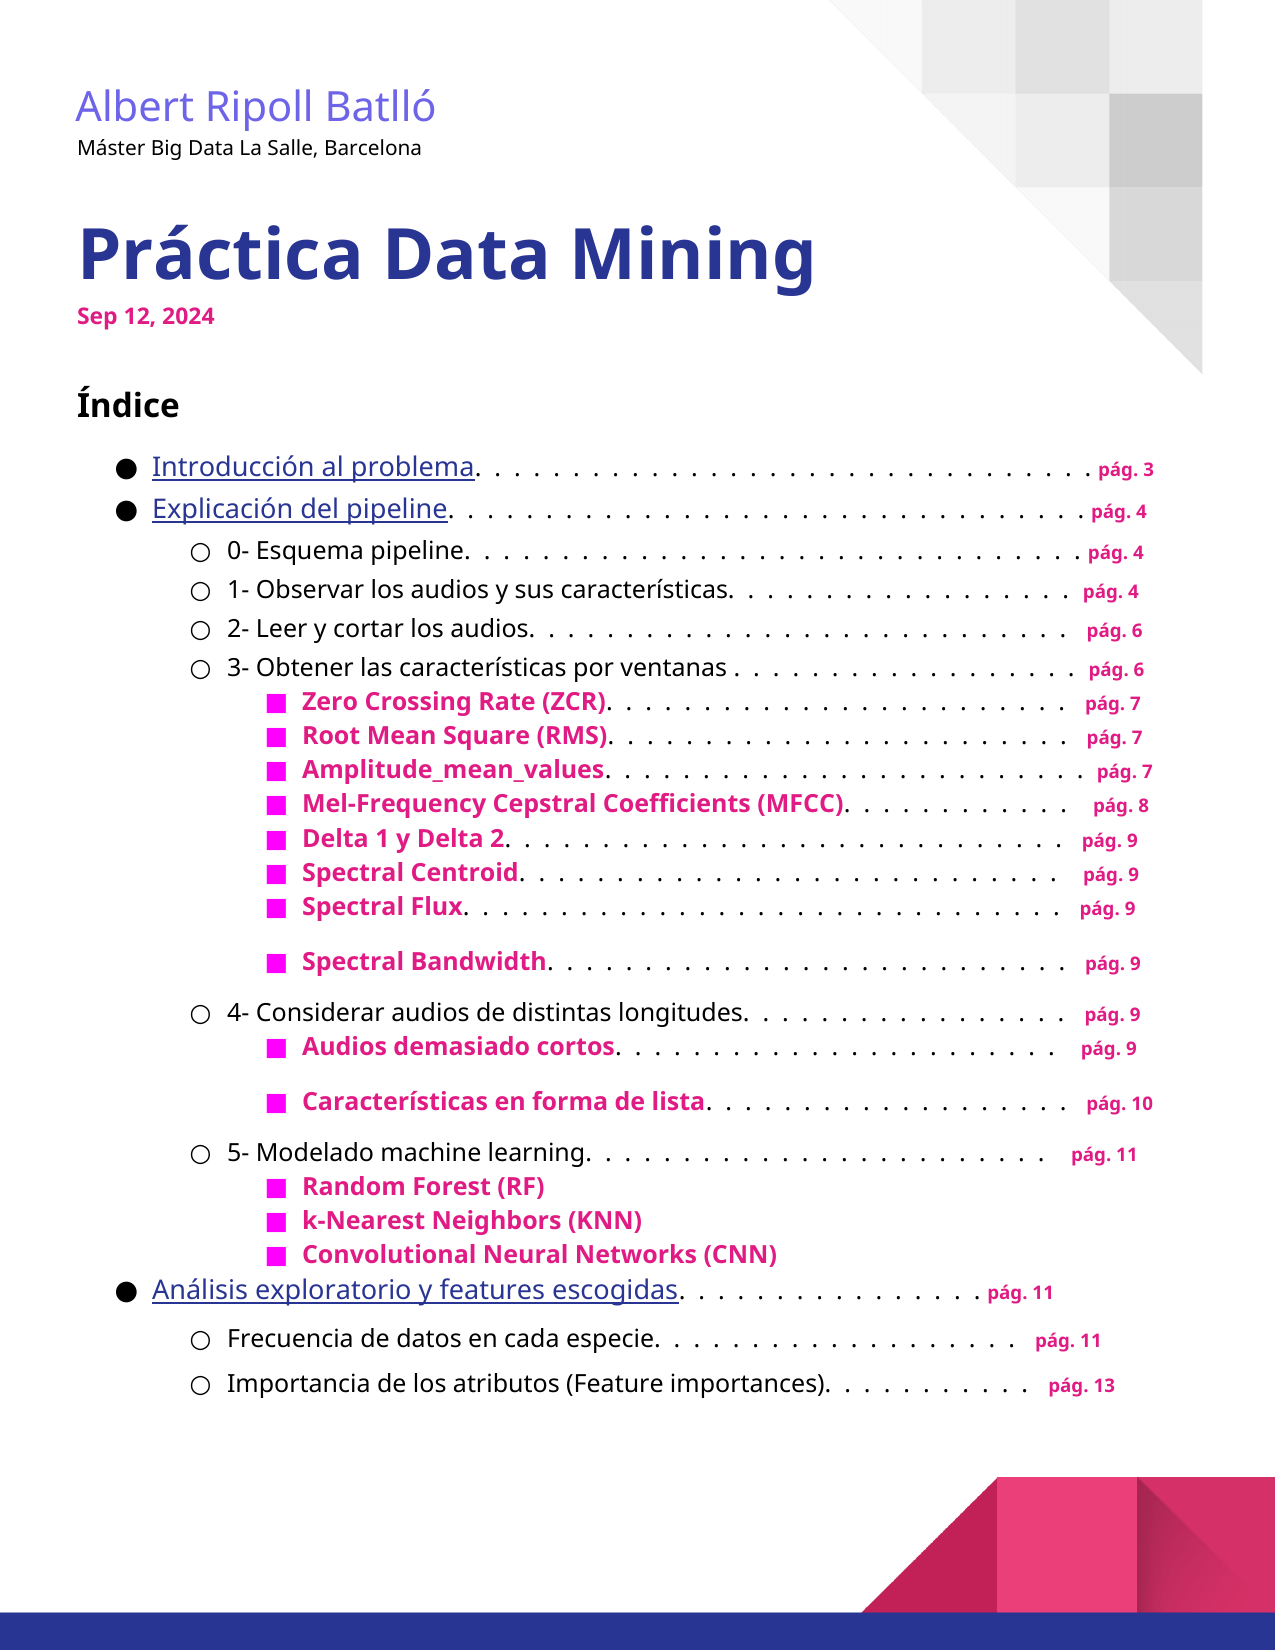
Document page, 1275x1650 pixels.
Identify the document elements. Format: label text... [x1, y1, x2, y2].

list k-Nearest Neighbors (KNN) [264, 1202, 1198, 1236]
subtitle Mel-Frequency Cepstral Coefficients (MFCC). . . . . . . . . . . . pág. 8 [264, 786, 1198, 820]
subtitle Amplitude_mean_values. . . . . . . . . . . . . . . . . . . . . . . . . pág. 7 [264, 752, 1198, 786]
subtitle Root Mean Square (RMS). . . . . . . . . . . . . . . . . . . . . . . . pág. 7 [264, 718, 1198, 752]
subtitle Spectral Centroid. . . . . . . . . . . . . . . . . . . . . . . . . . . . pág. 9 [264, 854, 1198, 888]
list Importancia de los atributos (Feature importances). . . . . . . . . . . pág. 13 [189, 1366, 1198, 1400]
picture [828, 0, 1203, 375]
subtitle Audios demasiado cortos. . . . . . . . . . . . . . . . . . . . . . . pág. 9 [264, 1028, 1198, 1062]
list 2- Leer y cortar los audios. . . . . . . . . . . . . . . . . . . . . . . . . . . . pág. 6 [189, 611, 1198, 645]
title Práctica Data Mining [77, 204, 1198, 300]
list Explicación del pipeline. . . . . . . . . . . . . . . . . . . . . . . . . . . . . . . . . pág. 4 [114, 490, 1198, 527]
list 1- Observar los audios y sus características. . . . . . . . . . . . . . . . . . pág. 4 [189, 572, 1198, 606]
subtitle Índice [77, 381, 1198, 427]
list 5- Modelado machine learning. . . . . . . . . . . . . . . . . . . . . . . . pág. 11 [189, 1134, 1198, 1168]
subtitle Spectral Bandwidth. . . . . . . . . . . . . . . . . . . . . . . . . . . pág. 9 [264, 943, 1198, 977]
subtitle Spectral Flux. . . . . . . . . . . . . . . . . . . . . . . . . . . . . . . pág. 9 [264, 888, 1198, 922]
list Random Forest (RF) [264, 1168, 1198, 1202]
subtitle Zero Crossing Rate (ZCR). . . . . . . . . . . . . . . . . . . . . . . . pág. 7 [264, 684, 1198, 718]
subtitle Sep 12, 2024 [77, 300, 1198, 331]
list Convolutional Neural Networks (CNN) [264, 1236, 1198, 1271]
text Máster Big Data La Salle, Barcelona [77, 133, 1198, 162]
list Frecuencia de datos en cada especie. . . . . . . . . . . . . . . . . . . pág. 11 [189, 1320, 1198, 1354]
list 4- Considerar audios de distintas longitudes. . . . . . . . . . . . . . . . . pág. 9 [189, 994, 1198, 1028]
subtitle Características en forma de lista. . . . . . . . . . . . . . . . . . . pág. 10 [264, 1083, 1198, 1117]
list Introducción al problema. . . . . . . . . . . . . . . . . . . . . . . . . . . . . . . . pág. 3 [114, 448, 1198, 484]
list 0- Esquema pipeline. . . . . . . . . . . . . . . . . . . . . . . . . . . . . . . . pág. 4 [189, 532, 1198, 566]
picture [0, 1476, 1275, 1650]
subtitle Delta 1 y Delta 2. . . . . . . . . . . . . . . . . . . . . . . . . . . . . pág. 9 [264, 820, 1198, 854]
list 3- Obtener las características por ventanas . . . . . . . . . . . . . . . . . . pág. 6 [189, 650, 1198, 684]
list Análisis exploratorio y features escogidas. . . . . . . . . . . . . . . . pág. 11 [114, 1271, 1198, 1307]
text Albert Ripoll Batlló [75, 77, 1198, 133]
